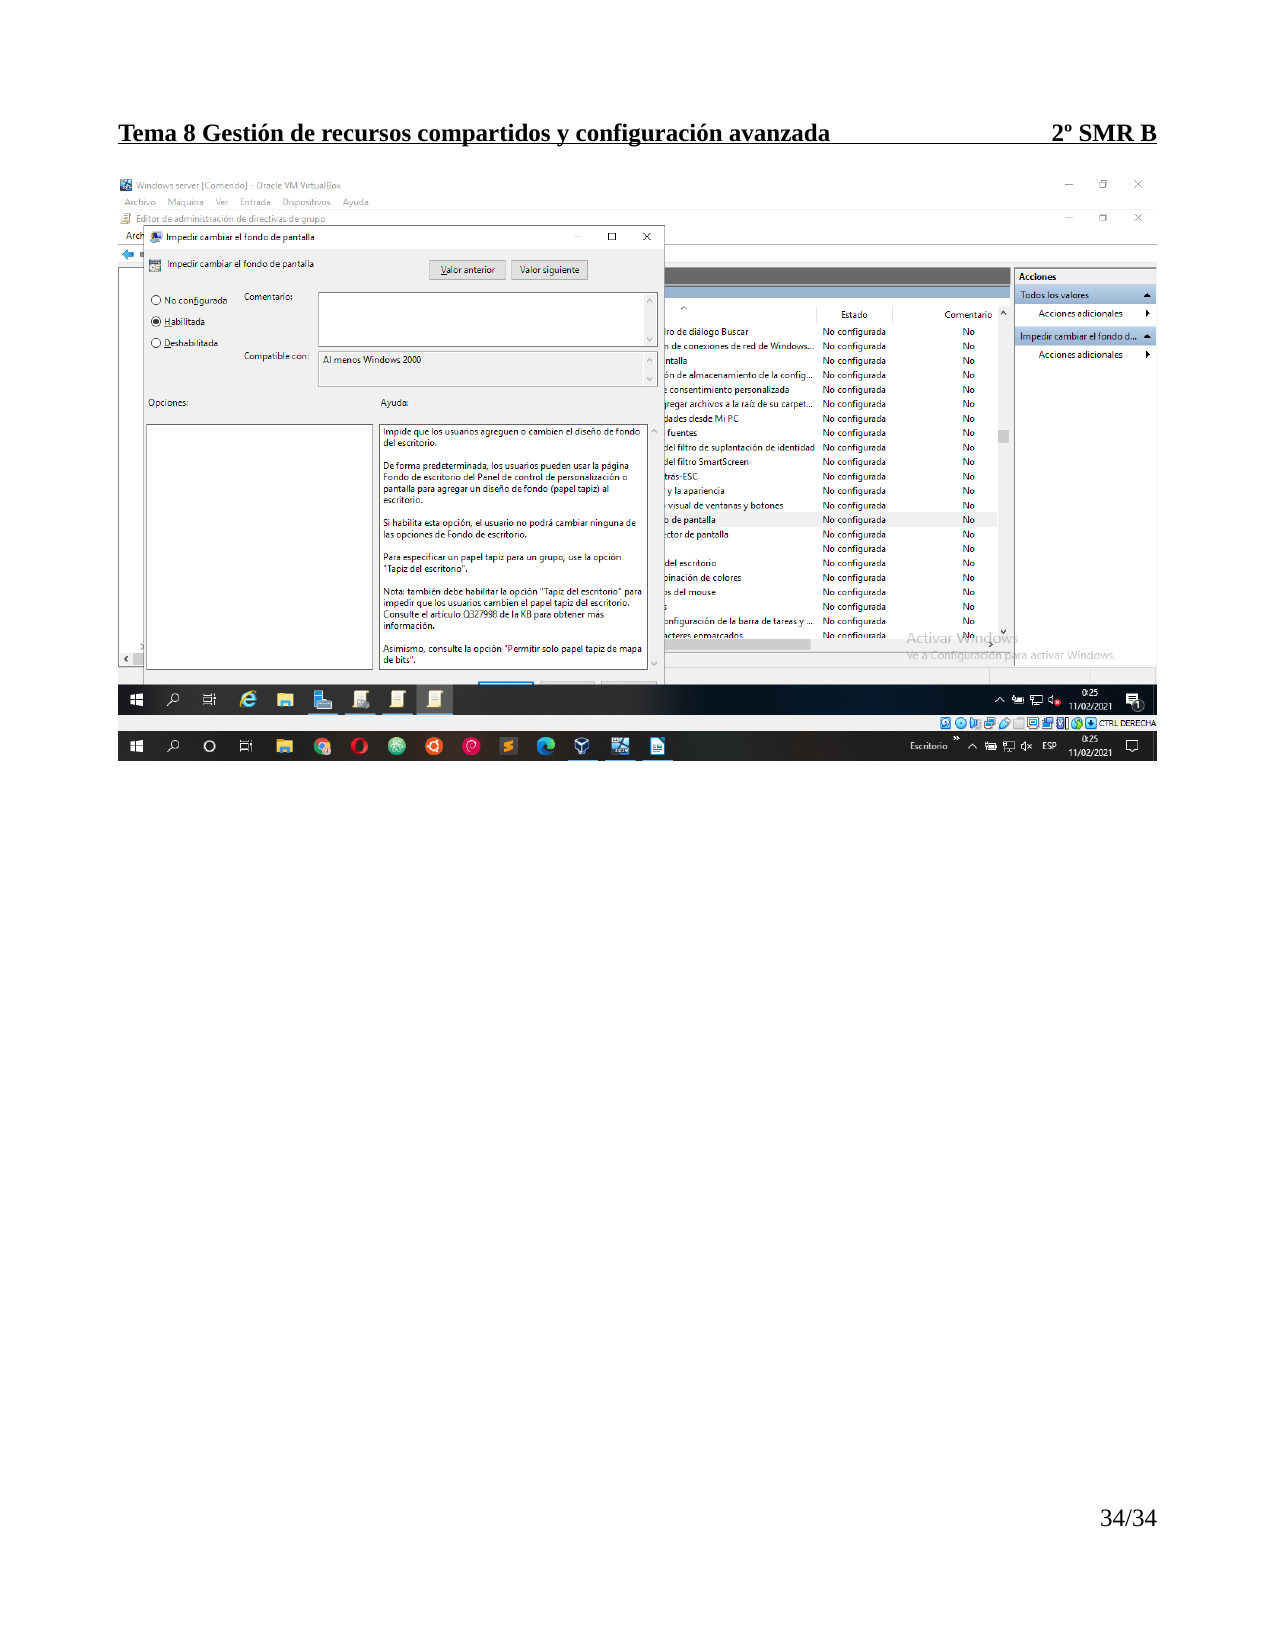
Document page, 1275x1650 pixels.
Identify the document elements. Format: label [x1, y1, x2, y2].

picture [118, 176, 1157, 761]
